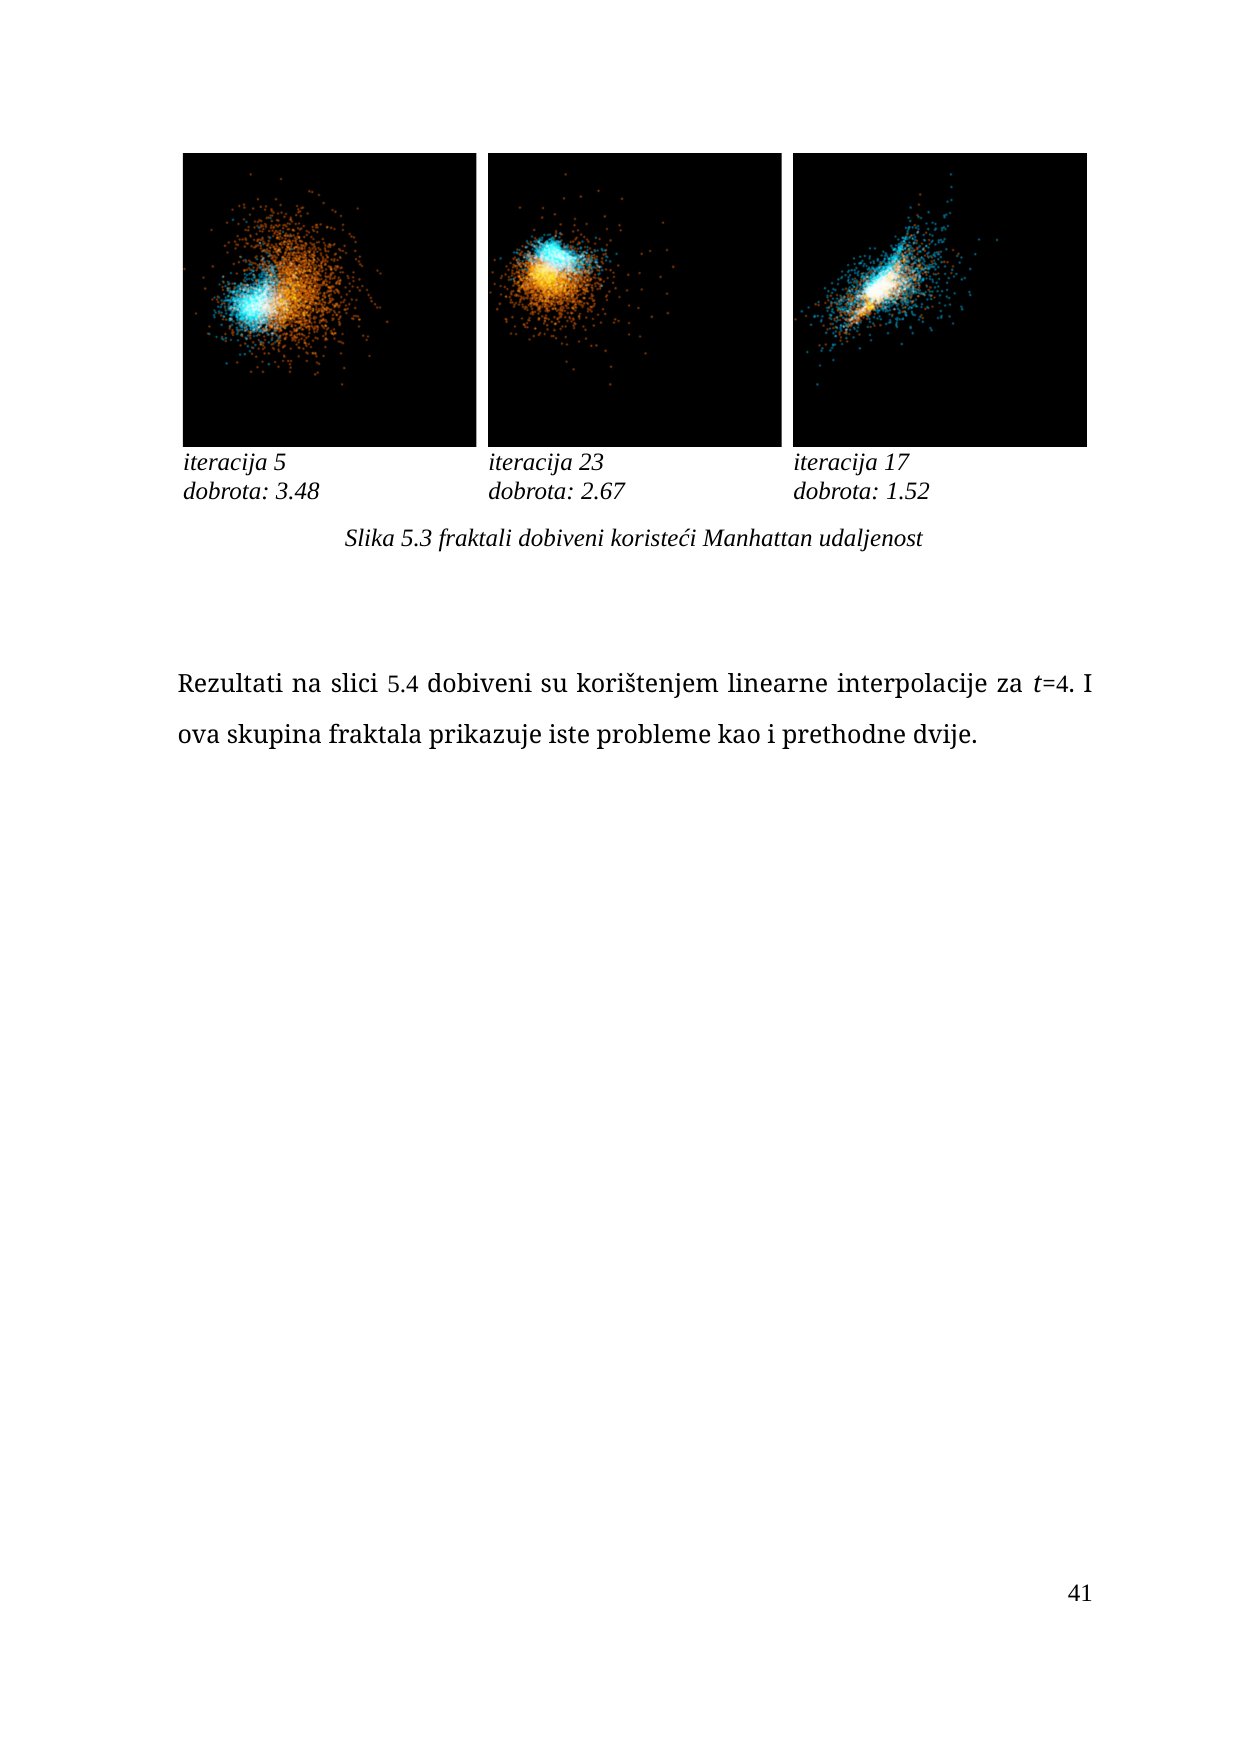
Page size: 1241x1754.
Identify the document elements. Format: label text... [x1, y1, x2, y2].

text Slika 5.3 fraktali dobiveni koristeći Manhattan udaljenost [177, 523, 1093, 552]
table_header iteracija 5 dobrota: 3.48 [177, 148, 482, 510]
picture [793, 153, 1087, 447]
table_header iteracija 23 dobrota: 2.67 [482, 148, 787, 510]
picture [488, 153, 782, 447]
picture [182, 153, 477, 447]
table_header iteracija 17 dobrota: 1.52 [788, 148, 1093, 510]
text Rezultati na slici 5.4 dobiveni su korištenjem linearne interpolacije za t=4. I ova skupina fraktala prikazuje iste probleme kao i prethodne dvije. [177, 666, 1093, 751]
